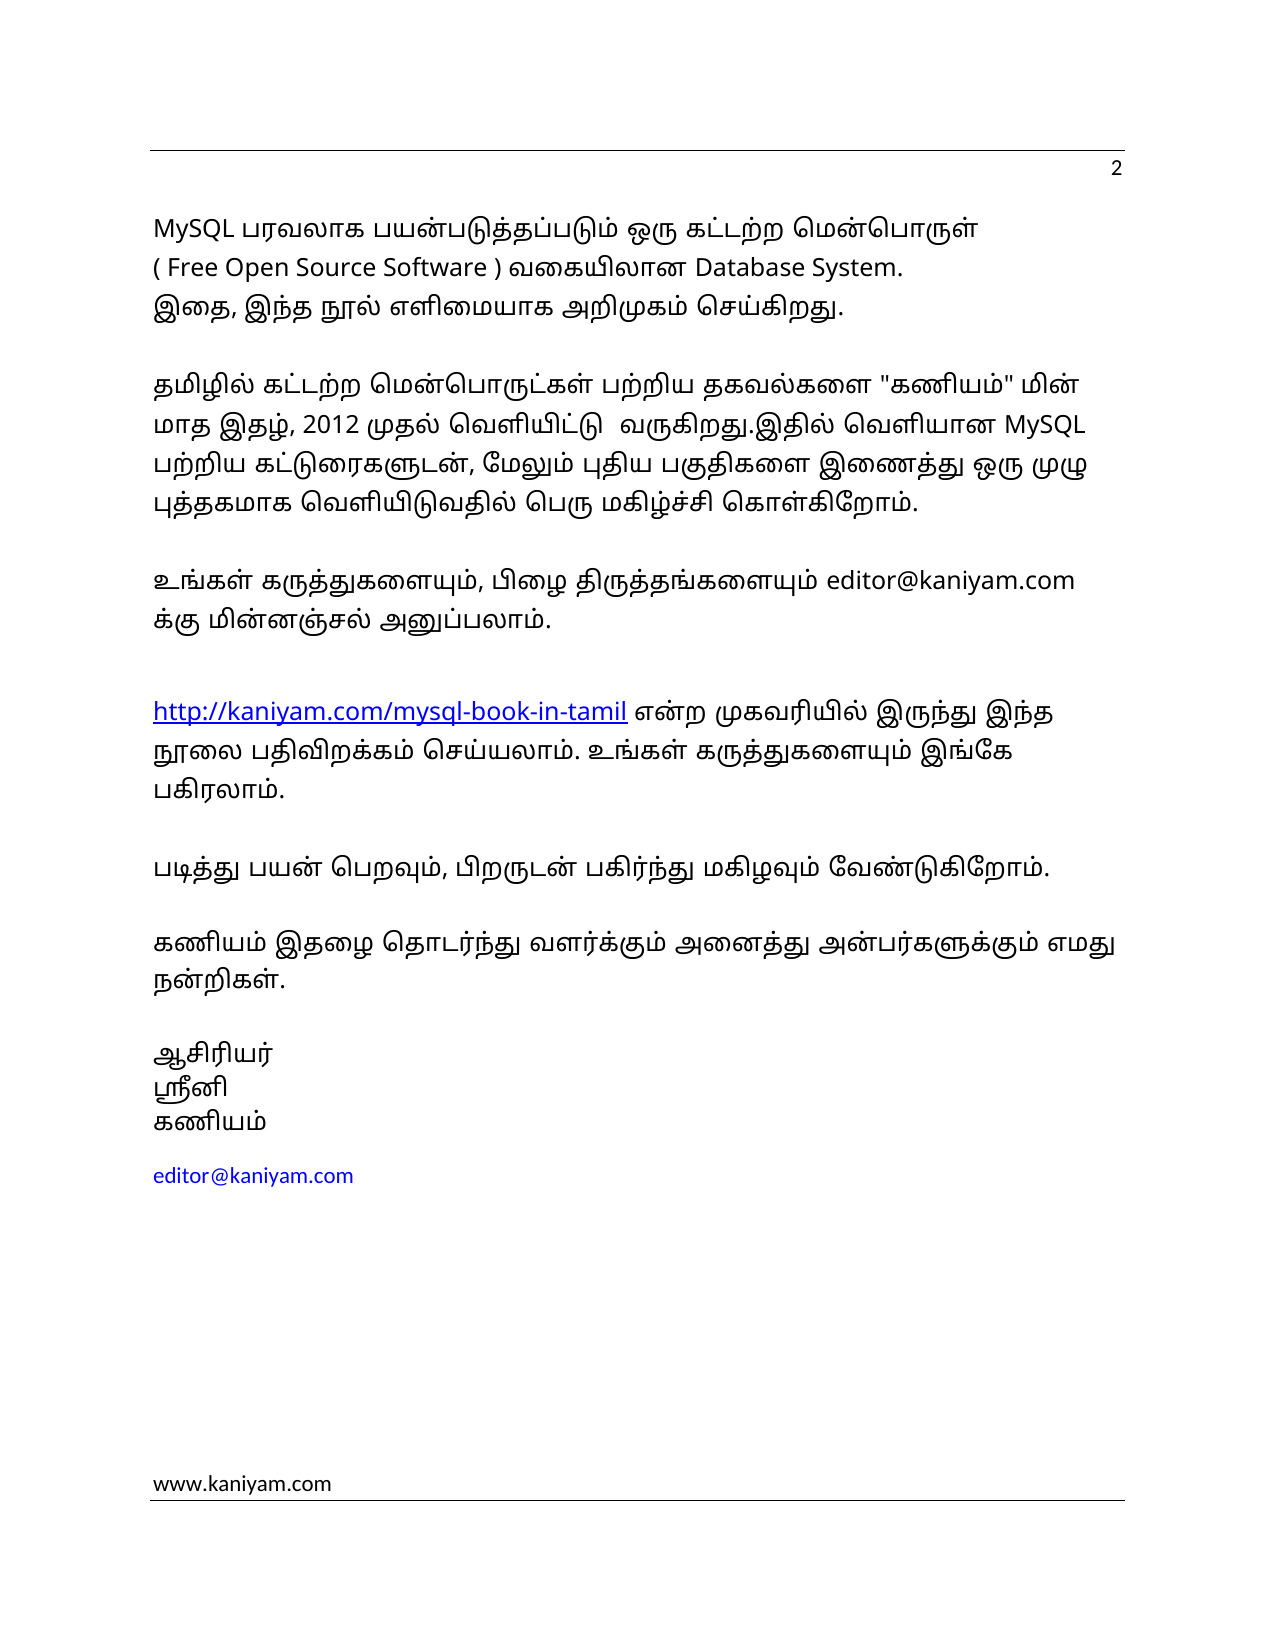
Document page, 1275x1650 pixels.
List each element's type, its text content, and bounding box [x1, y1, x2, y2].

text http://kaniyam.com/mysql-book-in-tamil என்ற முகவரியில் இருந்து இந்த நூலை பதிவிறக்கம் செய்யலாம். உங்கள் கருத்துகளையும் இங்கே பகிரலாம். படித்து பயன் பெறவும், பிறருடன் பகிர்ந்து மகிழவும் வேண்டுகிறோம். கணியம் இதழை தொடர்ந்து வளர்க்கும் அனைத்து அன்பர்களுக்கும் எமது நன்றிகள். ஆசிரியர் ஸ்ரீனி கணியம் [153, 693, 1122, 1136]
text editor@kaniyam.com [153, 1161, 1122, 1189]
text MySQL பரவலாக பயன்படுத்தப்படும் ஒரு கட்டற்ற மென்பொருள் ( Free Open Source Software ) வகையிலான Database System. இதை, இந்த நூல் எளிமையாக அறிமுகம் செய்கிறது. தமிழில் கட்டற்ற மென்பொருட்கள் பற்றிய தகவல்களை "கணியம்" மின் மாத இதழ், 2012 முதல் வெளியிட்டு வருகிறது.இதில் வெளியான MySQL பற்றிய கட்டுரைகளுடன், மேலும் புதிய பகுதிகளை இணைத்து ஒரு முழு புத்தகமாக வெளியிடுவதில் பெரு மகிழ்ச்சி கொள்கிறோம். உங்கள் கருத்துகளையும், பிழை திருத்தங்களையும் editor@kaniyam.com க்கு மின்னஞ்சல் அனுப்பலாம். [153, 211, 1122, 668]
